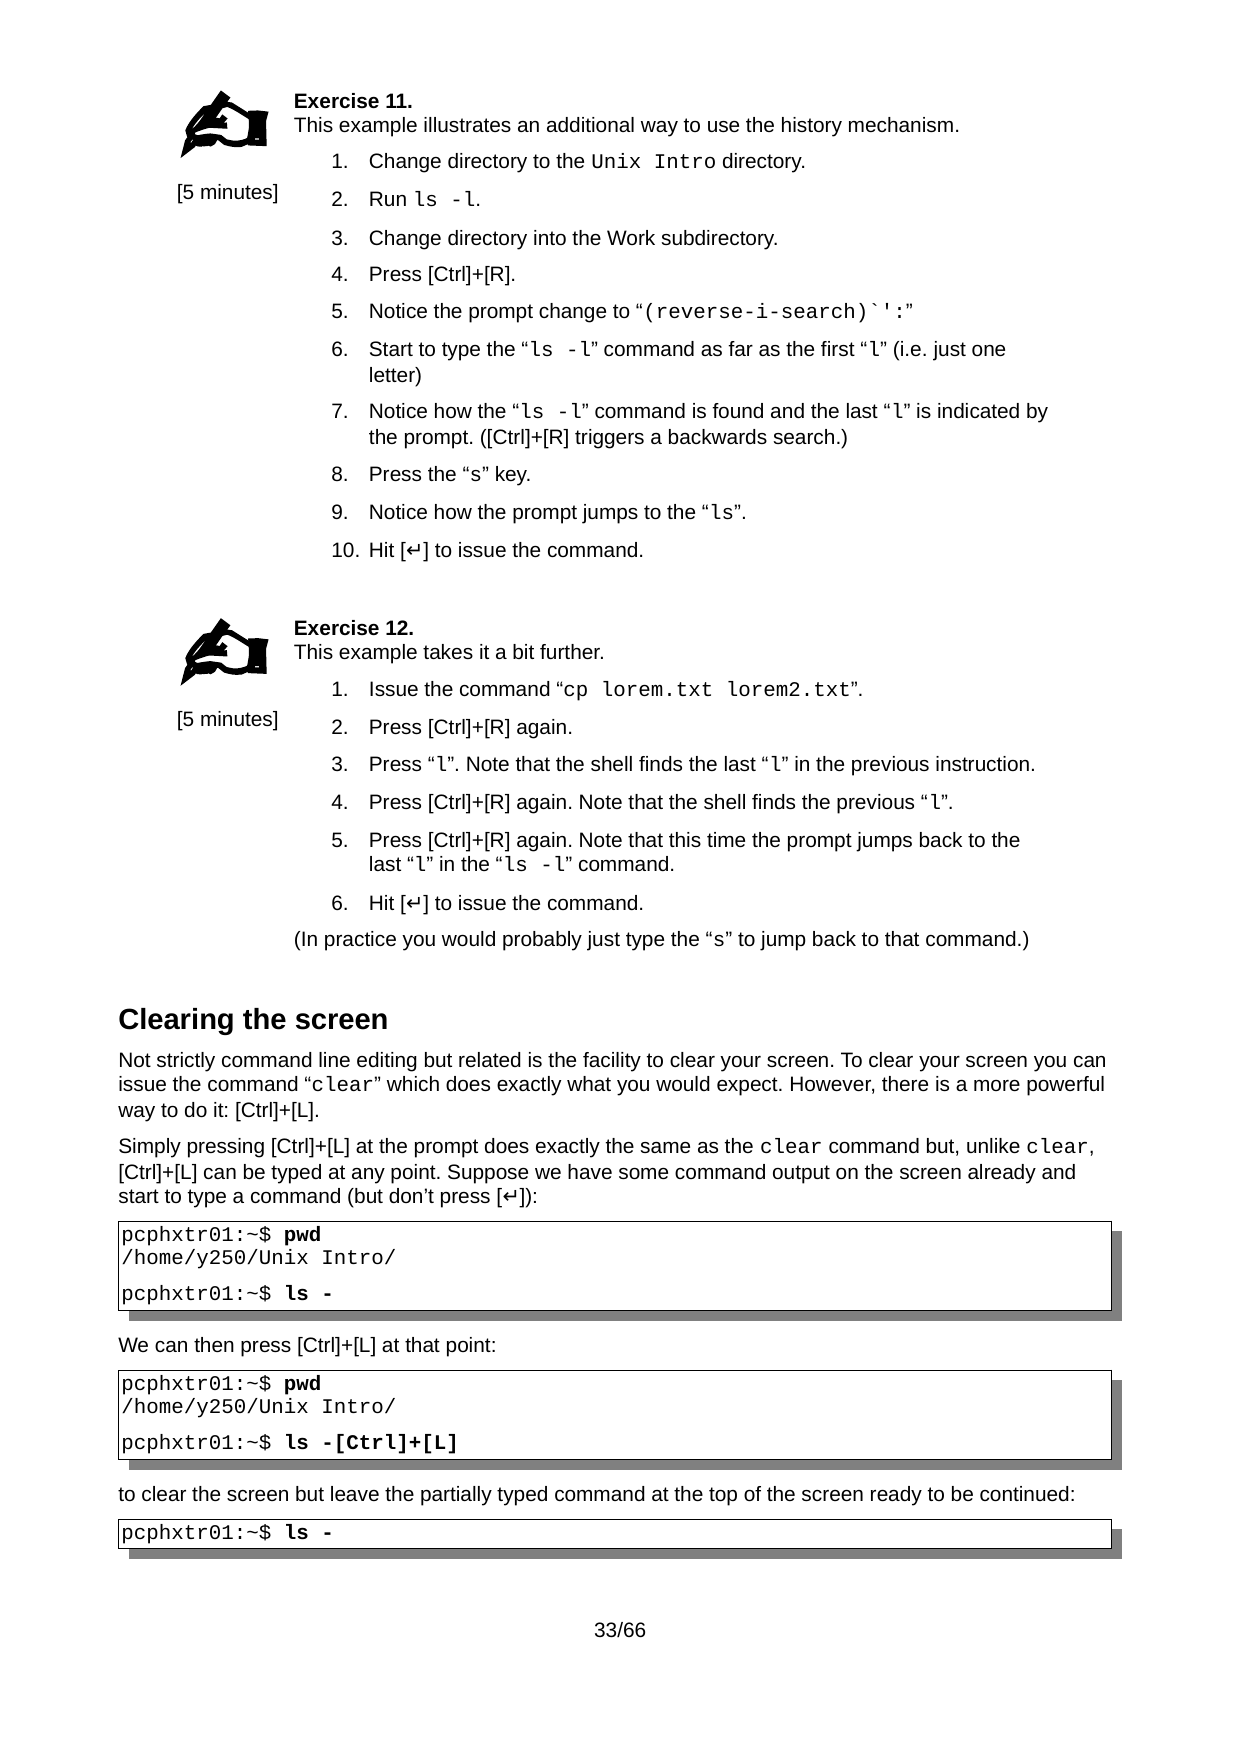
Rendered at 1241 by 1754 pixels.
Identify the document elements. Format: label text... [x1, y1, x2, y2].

text pcphxtr01:~$ ls - [119, 1280, 1111, 1310]
text Not strictly command line editing but related is the facility to clear your screen. To clear your screen you can issue the command “clear” which does exactly what you would expect. However, there is a more powerful way to do it: [Ctrl]+[L]. [118, 1048, 1122, 1122]
text pcphxtr01:~$ pwd /home/y250/Unix Intro/ [119, 1371, 1111, 1420]
text pcphxtr01:~$ pwd /home/y250/Unix Intro/ [119, 1222, 1111, 1271]
text We can then press [Ctrl]+[L] at that point: [118, 1333, 1122, 1357]
table_header  [5 minutes] [177, 89, 294, 574]
table_header This example takes it a bit further. Issue the command “cp lorem.txt lorem2.txt”. Press [Ctrl]+[R] again. Press “l”. Note that the shell finds the last “l” in the previous instruction. Press [Ctrl]+[R] again. Note that the shell finds the previous “l”. Press [Ctrl]+[R] again. Note that this time the prompt jumps back to the last “l” in the “ls ‑l” command. Hit [↵] to issue the command. (In practice you would probably just type the “s” to jump back to that command.) [294, 616, 1048, 965]
text pcphxtr01:~$ ls -[Ctrl]+[L] [119, 1429, 1111, 1459]
table_header  [5 minutes] [177, 616, 294, 965]
text to clear the screen but leave the partially typed command at the top of the screen ready to be continued: [118, 1482, 1122, 1506]
subtitle Clearing the screen [118, 1002, 1122, 1036]
text Simply pressing [Ctrl]+[L] at the prompt does exactly the same as the clear command but, unlike clear, [Ctrl]+[L] can be typed at any point. Suppose we have some command output on the screen already and start to type a command (but don’t press [↵]): [118, 1134, 1122, 1208]
table_header This example illustrates an additional way to use the history mechanism. Change directory to the Unix Intro directory. Run ls ‑l. Change directory into the Work subdirectory. Press [Ctrl]+[R]. Notice the prompt change to “(reverse-i-search)`':” Start to type the “ls ‑l” command as far as the first “l” (i.e. just one letter) Notice how the “ls ‑l” command is found and the last “l” is indicated by the prompt. ([Ctrl]+[R] triggers a backwards search.) Press the “s” key. Notice how the prompt jumps to the “ls”. Hit [↵] to issue the command. [294, 89, 1048, 574]
text pcphxtr01:~$ ls - [119, 1520, 1111, 1548]
